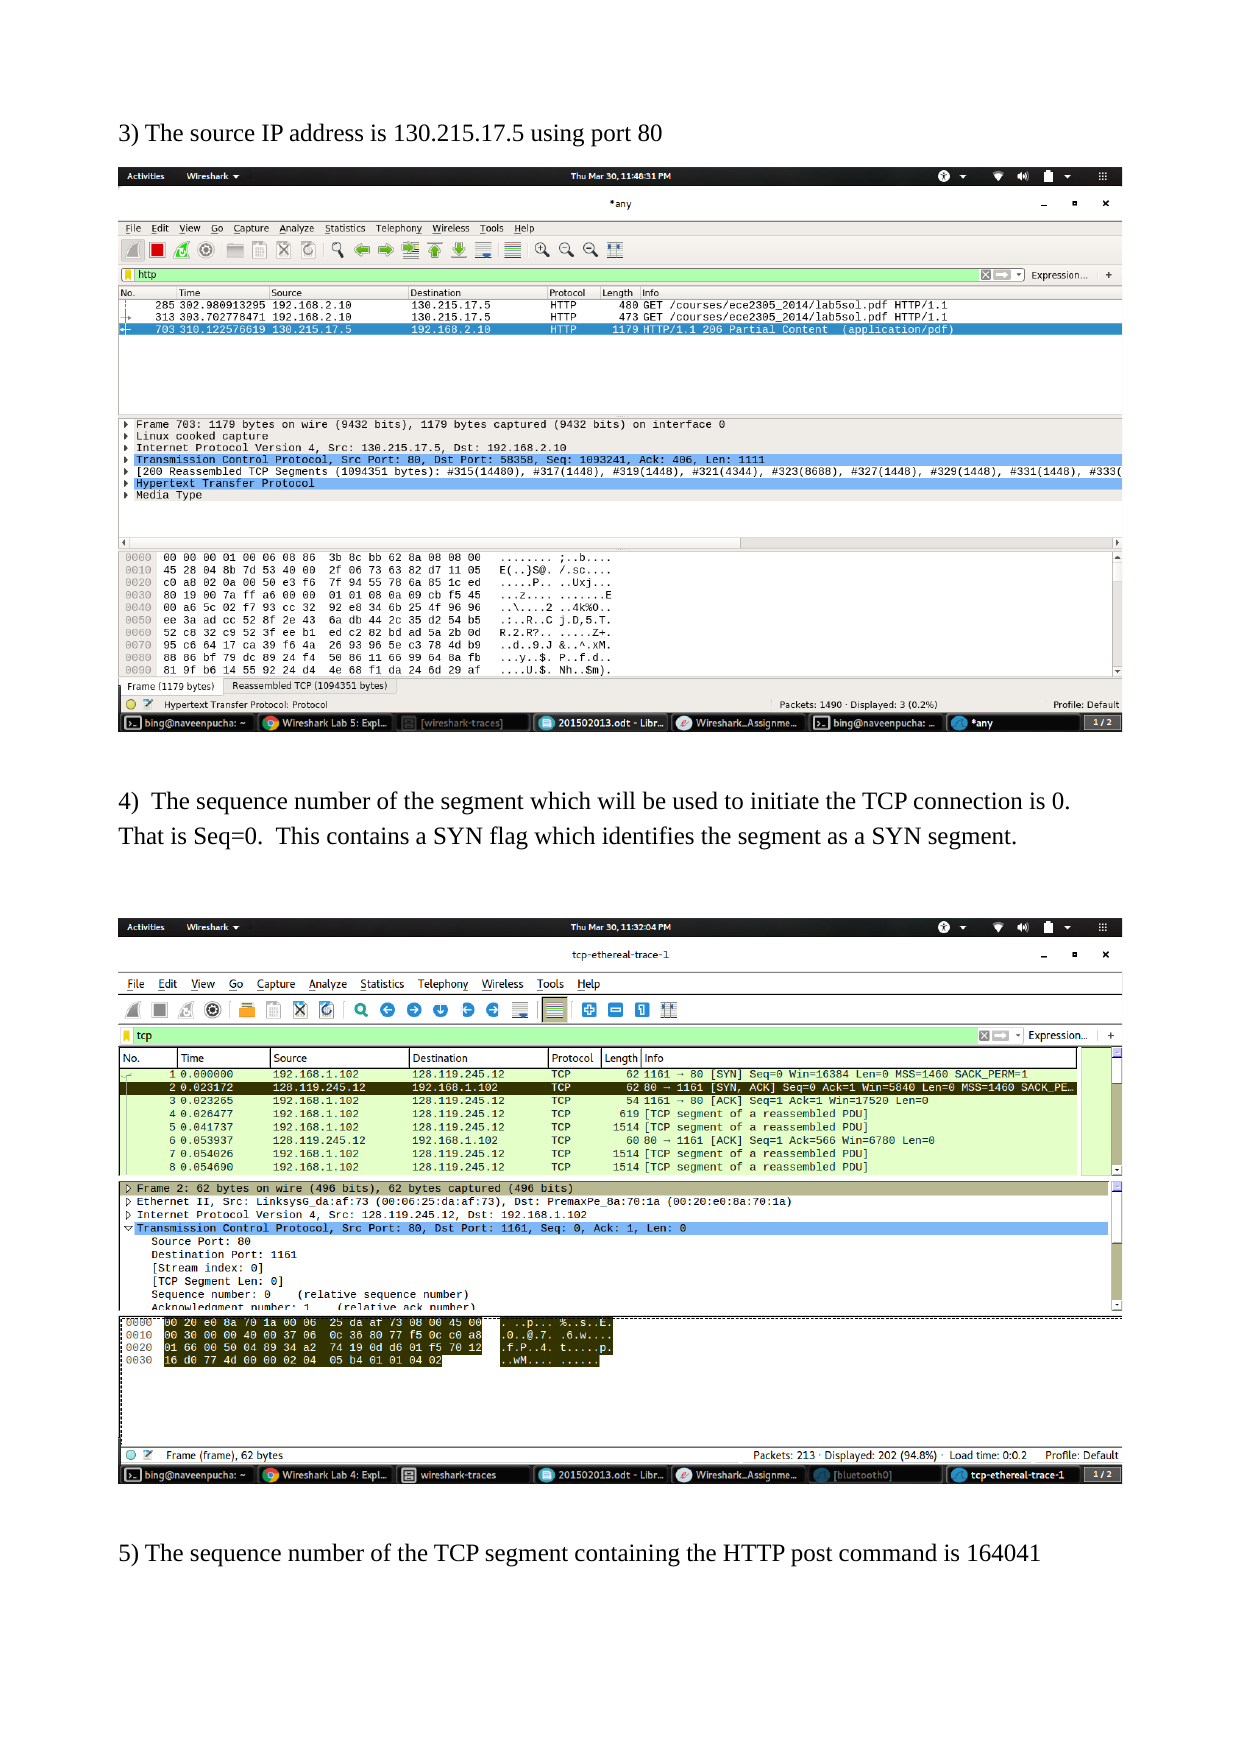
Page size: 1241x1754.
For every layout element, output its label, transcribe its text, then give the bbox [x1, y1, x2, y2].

picture [118, 918, 1123, 1484]
picture [118, 167, 1123, 732]
text 4) The sequence number of the segment which will be used to initiate the TCP connection is 0. That is Seq=0. This contains a SYN flag which identifies the segment as a SYN segment. [118, 786, 1122, 849]
text 3) The source IP address is 130.215.17.5 using port 80 [118, 118, 1122, 147]
text 5) The sequence number of the TCP segment containing the HTTP post command is 164041 [118, 1538, 1122, 1567]
